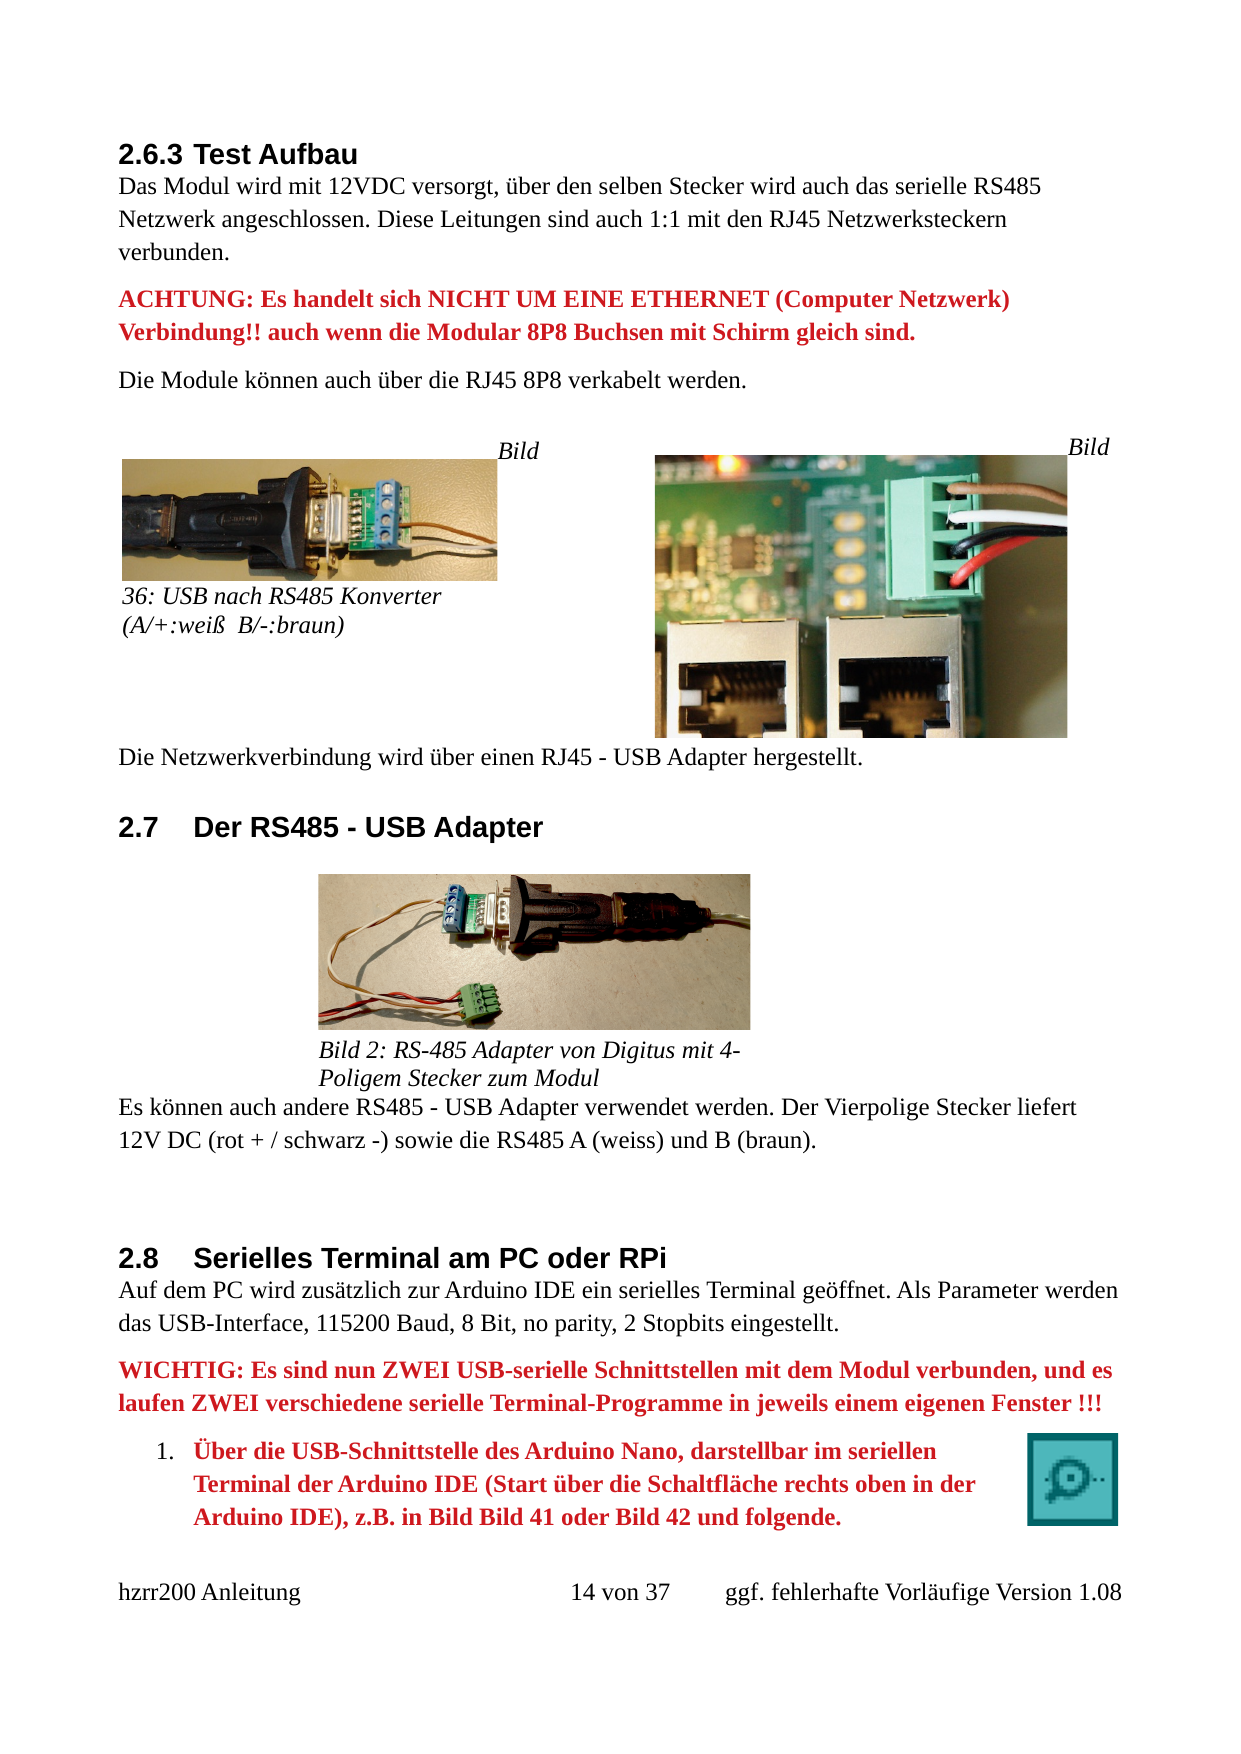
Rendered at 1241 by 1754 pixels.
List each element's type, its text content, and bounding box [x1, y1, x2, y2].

text Es können auch andere RS485 - USB Adapter verwendet werden. Der Vierpolige Stecker liefert 12V DC (rot + / schwarz -) sowie die RS485 A (weiss) und B (braun). [118, 844, 1122, 1154]
subtitle Test Aufbau [118, 137, 1122, 171]
text Bild 2: RS-485 Adapter von Digitus mit 4-Poligem Stecker zum Modul [318, 1030, 751, 1092]
subtitle Der RS485 - USB Adapter [118, 810, 1122, 844]
picture [318, 874, 751, 1030]
text Die Netzwerkverbindung wird über einen RJ45 - USB Adapter hergestellt. [118, 446, 1122, 770]
picture [1027, 1433, 1119, 1526]
text ACHTUNG: Es handelt sich NICHT UM EINE ETHERNET (Computer Netzwerk) Verbindung!! auch wenn die Modular 8P8 Buchsen mit Schirm gleich sind. [118, 284, 1122, 346]
text Die Module können auch über die RJ45 8P8 verkabelt werden. [118, 365, 1122, 394]
picture [122, 459, 498, 581]
picture [654, 455, 1068, 738]
text WICHTIG: Es sind nun ZWEI USB-serielle Schnittstellen mit dem Modul verbunden, und es laufen ZWEI verschiedene serielle Terminal-Programme in jeweils einem eigenen Fenster !!! [118, 1355, 1122, 1417]
text Bild 36: USB nach RS485 Konverter (A/+:weiß B/-:braun) [122, 436, 549, 638]
text Das Modul wird mit 12VDC versorgt, über den selben Stecker wird auch das serielle RS485 Netzwerk angeschlossen. Diese Leitungen sind auch 1:1 mit den RJ45 Netzwerksteckern verbunden. [118, 171, 1122, 266]
text Auf dem PC wird zusätzlich zur Arduino IDE ein serielles Terminal geöffnet. Als Parameter werden das USB-Interface, 115200 Baud, 8 Bit, no parity, 2 Stopbits eingestellt. [118, 1275, 1122, 1337]
text Bild 35: Anschluss 12V Stromversorgung (+:rot -:schwarz) und RS485 Datenverbindung (A/+:weiß B/-:braun) [655, 432, 1119, 737]
subtitle Serielles Terminal am PC oder RPi [118, 1241, 1122, 1275]
list Über die USB-Schnittstelle des Arduino Nano, darstellbar im seriellen Terminal der Arduino IDE (Start über die Schaltfläche rechts oben in der Arduino IDE), z.B. in Bild Bild 41 oder Bild 42 und folgende. [156, 1436, 1122, 1531]
